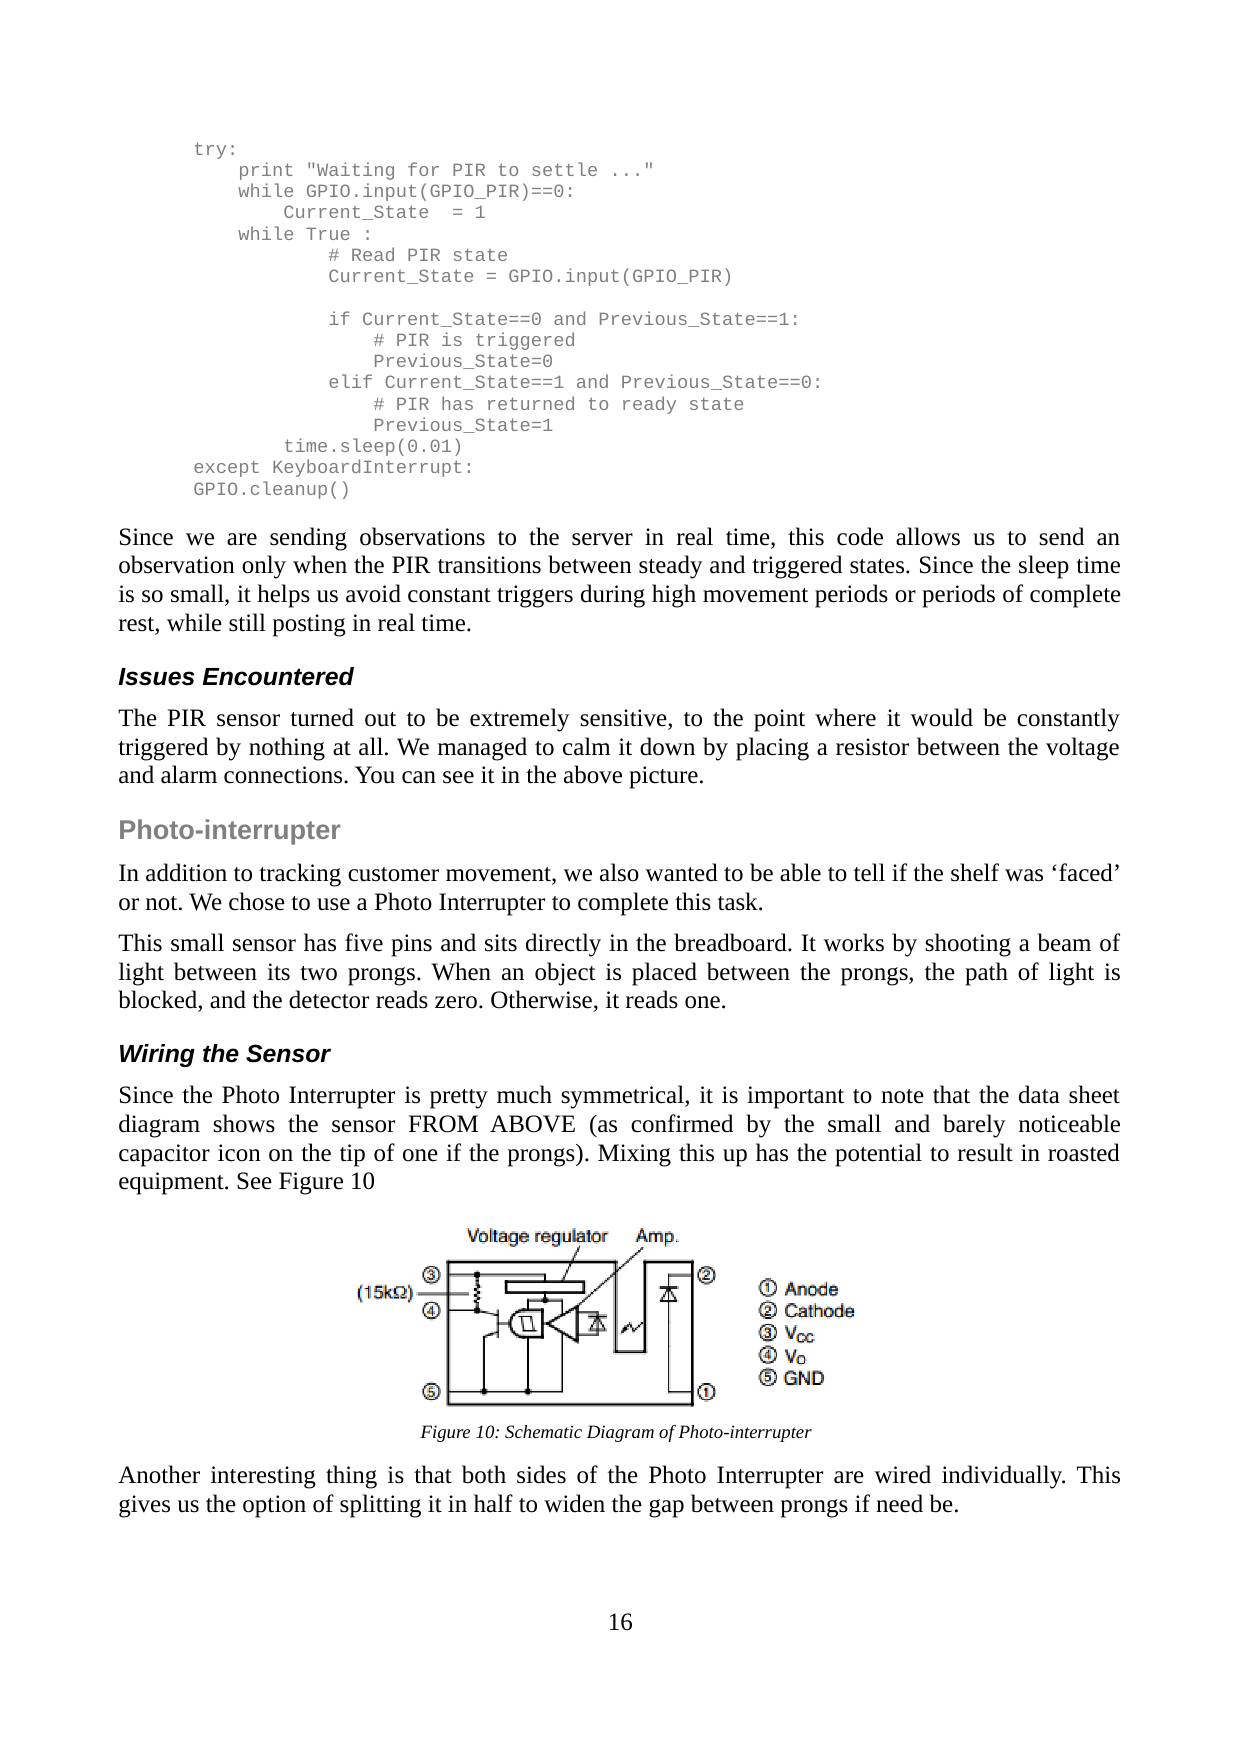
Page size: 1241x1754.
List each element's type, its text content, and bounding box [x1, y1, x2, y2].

text Current_State = 1 [193, 203, 1122, 224]
subtitle Wiring the Sensor [118, 1039, 1122, 1068]
text Another interesting thing is that both sides of the Photo Interrupter are wired individually. This gives us the option of splitting it in half to widen the gap between prongs if need be. [118, 1460, 1122, 1518]
subtitle Photo-interrupter [118, 814, 1122, 845]
text try: [193, 139, 1122, 161]
text Since the Photo Interrupter is pretty much symmetrical, it is important to note that the data sheet diagram shows the sensor FROM ABOVE (as confirmed by the small and barely noticeable capacitor icon on the tip of one if the prongs). Mixing this up has the potential to result in roasted equipment. See Figure 10 [118, 1080, 1122, 1195]
picture [347, 1220, 887, 1421]
text The PIR sensor turned out to be extremely sensitive, to the point where it would be constantly triggered by nothing at all. We managed to calm it down by placing a resistor between the voltage and alarm connections. You can see it in the above picture. [118, 703, 1122, 789]
text Figure 10: Schematic Diagram of Photo-interrupter [347, 1421, 887, 1442]
text time.sleep(0.01) [193, 437, 1122, 458]
text while True : [193, 224, 1122, 246]
text # Read PIR state [193, 246, 1122, 267]
subtitle Issues Encountered [118, 662, 1122, 690]
text except KeyboardInterrupt: [193, 458, 1122, 479]
text This small sensor has five pins and sits directly in the breadboard. It works by shooting a beam of light between its two prongs. When an object is placed between the prongs, the path of light is blocked, and the detector reads zero. Otherwise, it reads one. [118, 928, 1122, 1014]
text # PIR is triggered [193, 331, 1122, 352]
text print "Waiting for PIR to settle ..." [193, 161, 1122, 182]
text In addition to tracking customer movement, we also wanted to be able to tell if the shelf was ‘faced’ or not. We chose to use a Photo Interrupter to complete this task. [118, 858, 1122, 915]
text Since we are sending observations to the server in real time, this code allows us to send an observation only when the PIR transitions between steady and triggered states. Since the sleep time is so small, it helps us avoid constant triggers during high movement periods or periods of complete rest, while still posting in real time. [118, 522, 1122, 637]
text if Current_State==0 and Previous_State==1: [193, 309, 1122, 331]
text Current_State = GPIO.input(GPIO_PIR) [193, 267, 1122, 288]
text GPIO.cleanup() [193, 479, 1122, 501]
text while GPIO.input(GPIO_PIR)==0: [193, 182, 1122, 203]
text Previous_State=0 [193, 352, 1122, 373]
text Previous_State=1 [193, 416, 1122, 437]
text # PIR has returned to ready state [193, 394, 1122, 416]
text elif Current_State==1 and Previous_State==0: [193, 373, 1122, 394]
